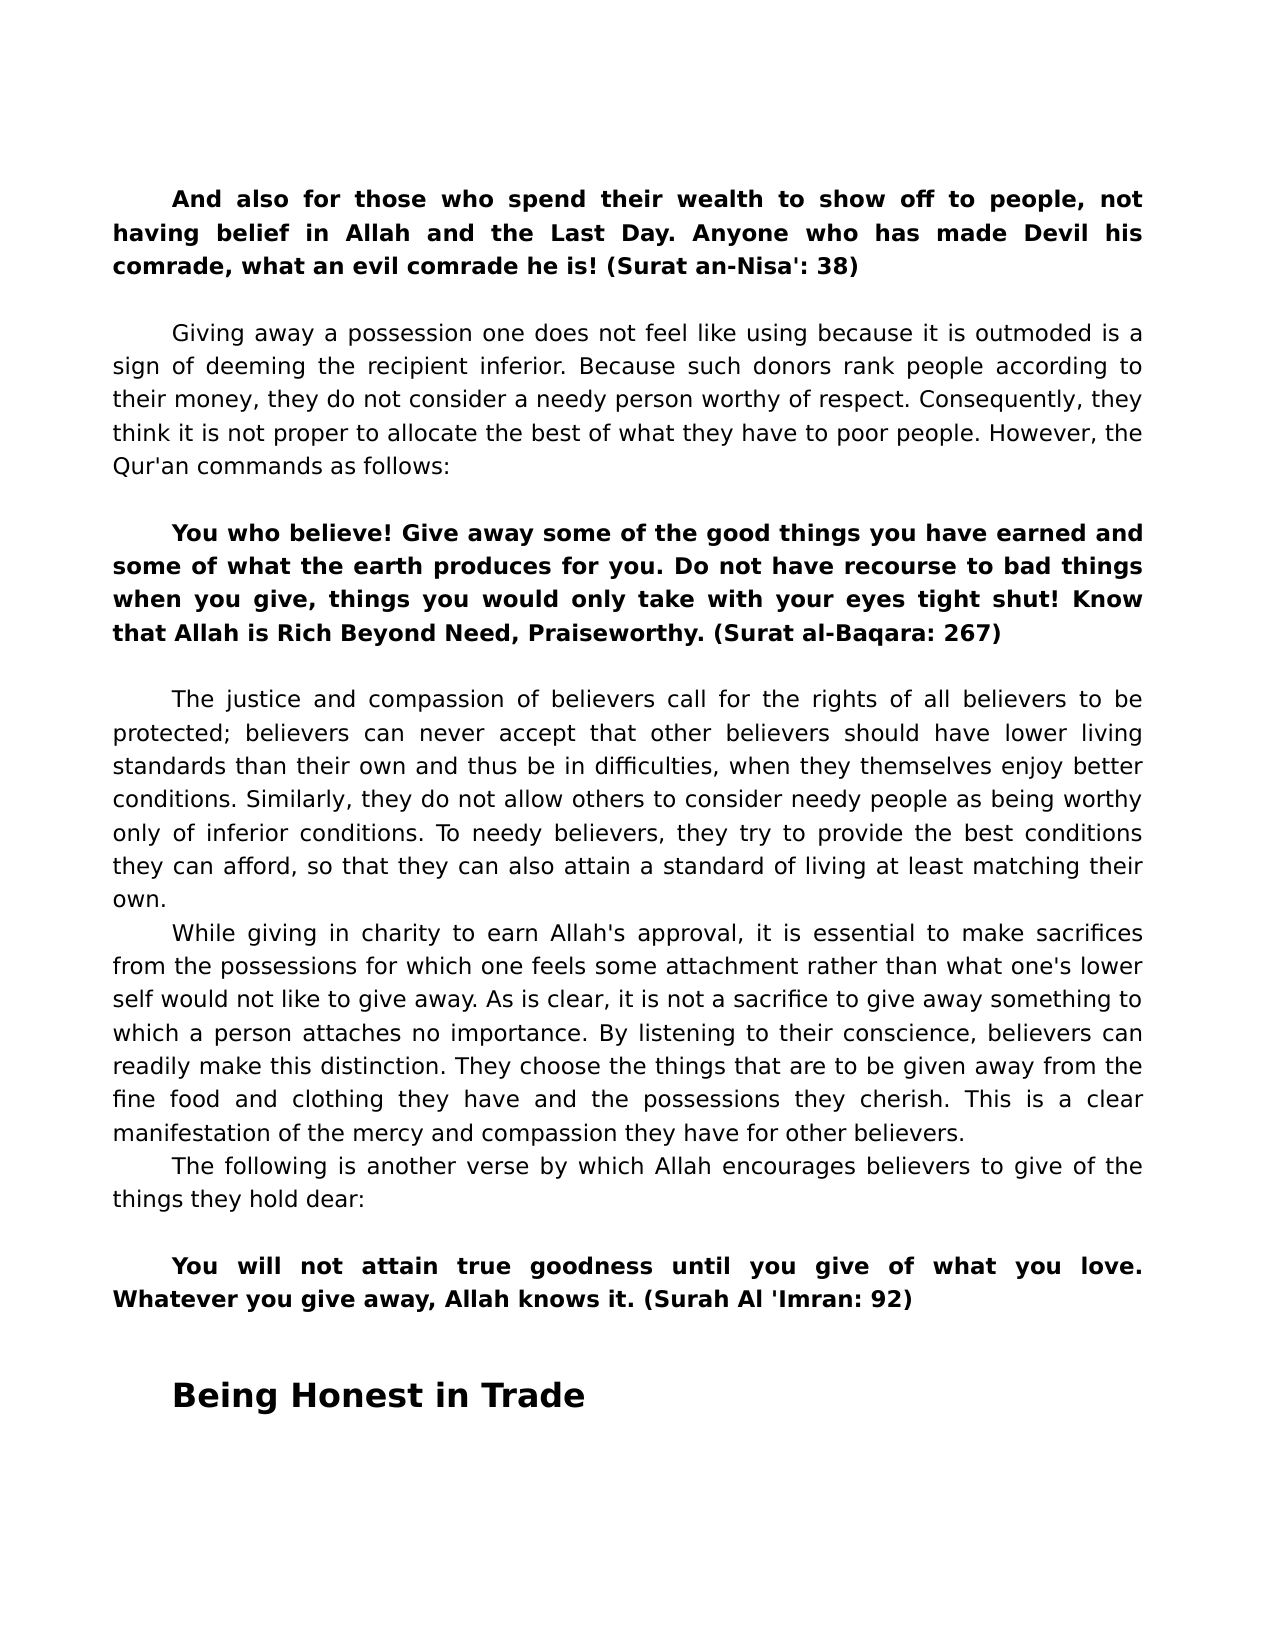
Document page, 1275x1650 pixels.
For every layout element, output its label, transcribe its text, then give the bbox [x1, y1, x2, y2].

text Being Honest in Trade [112, 1381, 1145, 1414]
text The following is another verse by which Allah encourages believers to give of the things they hold dear: [112, 1148, 1145, 1214]
text While giving in charity to earn Allah's approval, it is essential to make sacrifices from the possessions for which one feels some attachment rather than what one's lower self would not like to give away. As is clear, it is not a sacrifice to give away something to which a person attaches no importance. By listening to their conscience, believers can readily make this distinction. They choose the things that are to be given away from the fine food and clothing they have and the possessions they cherish. This is a clear manifestation of the mercy and compassion they have for other believers. [112, 914, 1145, 1148]
text You who believe! Give away some of the good things you have earned and some of what the earth produces for you. Do not have recourse to bad things when you give, things you would only take with your eyes tight shut! Know that Allah is Rich Beyond Need, Praiseworthy. (Surat al-Baqara: 267) [112, 514, 1145, 648]
text You will not attain true goodness until you give of what you love. Whatever you give away, Allah knows it. (Surah Al 'Imran: 92) [112, 1248, 1145, 1314]
text And also for those who spend their wealth to show off to people, not having belief in Allah and the Last Day. Anyone who has made Devil his comrade, what an evil comrade he is! (Surat an-Nisa': 38) [112, 181, 1145, 281]
text Giving away a possession one does not feel like using because it is outmoded is a sign of deeming the recipient inferior. Because such donors rank people according to their money, they do not consider a needy person worthy of respect. Consequently, they think it is not proper to allocate the best of what they have to poor people. However, the Qur'an commands as follows: [112, 314, 1145, 481]
text The justice and compassion of believers call for the rights of all believers to be protected; believers can never accept that other believers should have lower living standards than their own and thus be in difficulties, when they themselves enjoy better conditions. Similarly, they do not allow others to consider needy people as being worthy only of inferior conditions. To needy believers, they try to provide the best conditions they can afford, so that they can also attain a standard of living at least matching their own. [112, 681, 1145, 914]
